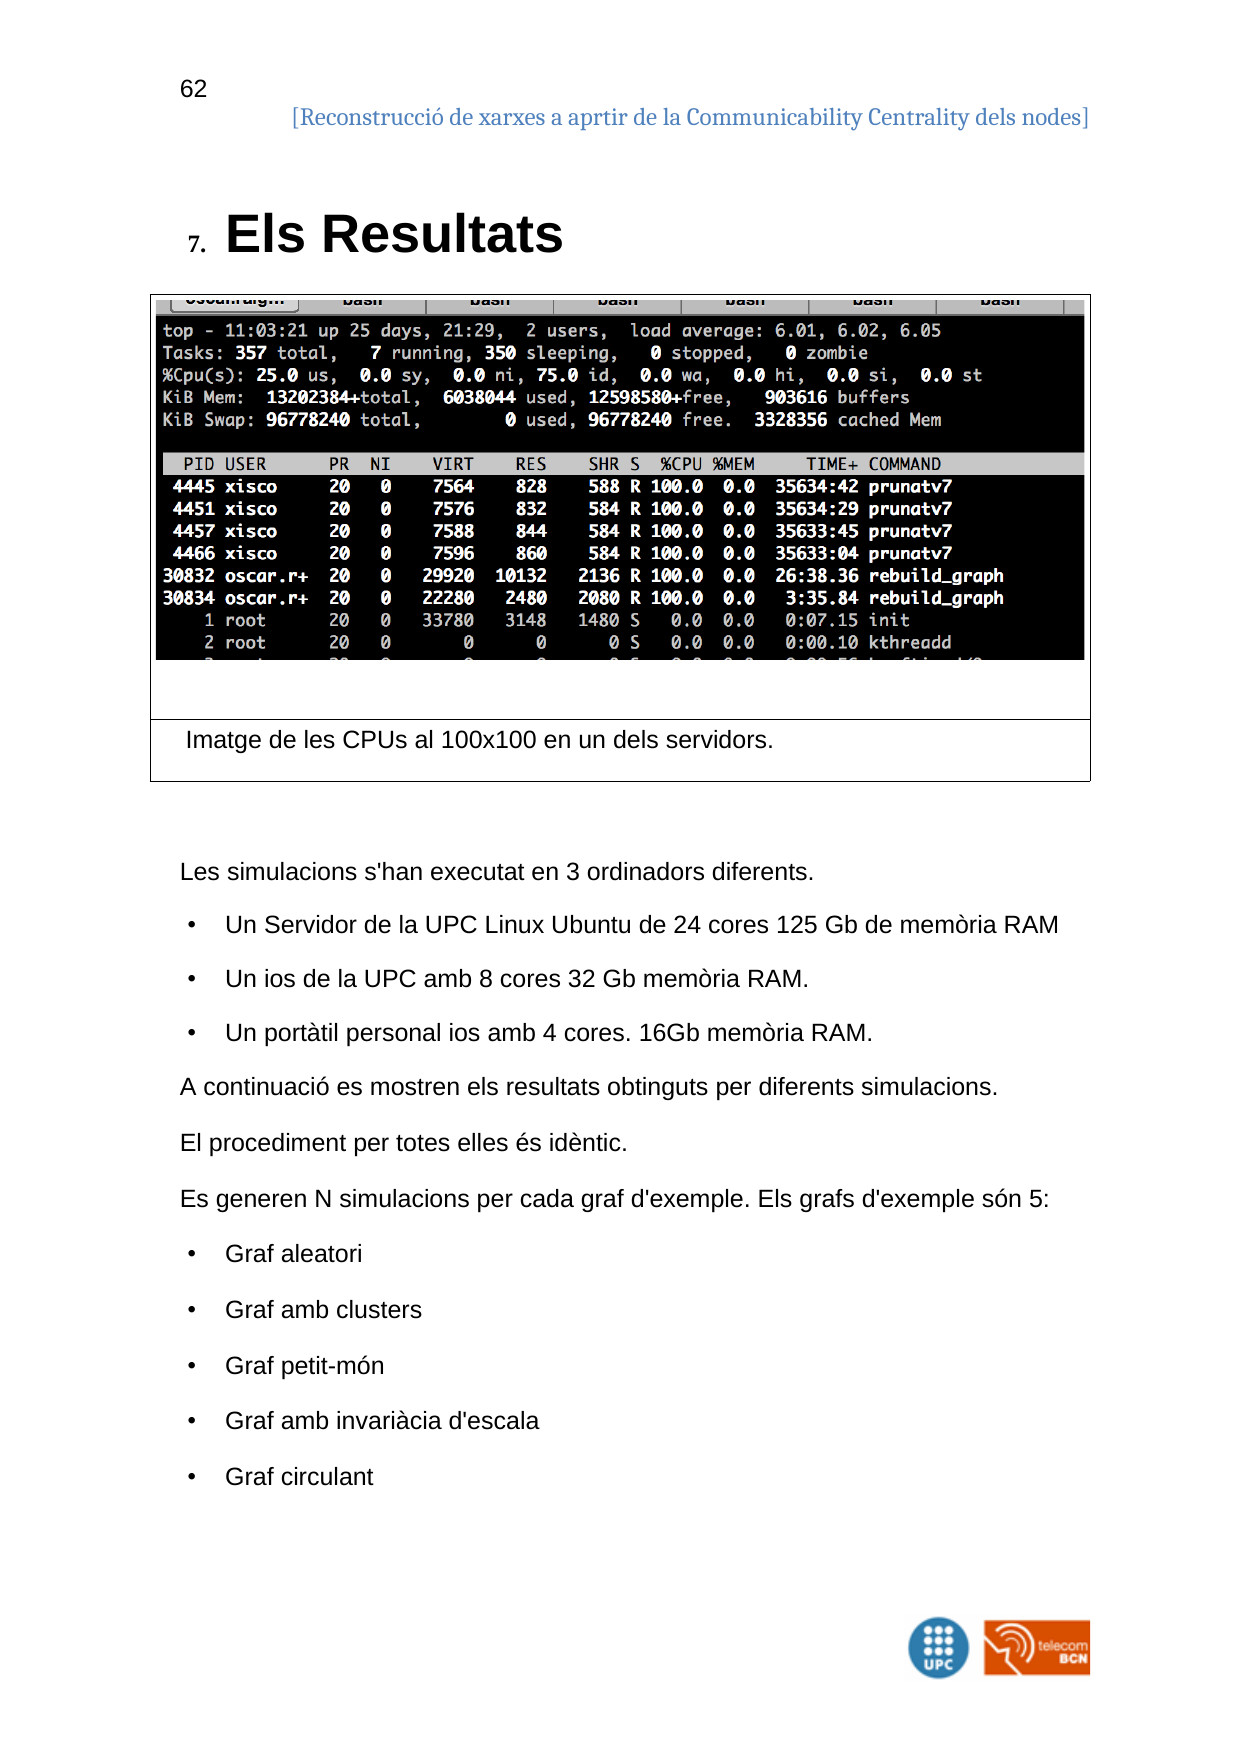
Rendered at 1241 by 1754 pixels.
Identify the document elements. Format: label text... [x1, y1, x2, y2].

picture [155, 300, 1085, 660]
subtitle Els Resultats [187, 202, 1090, 264]
list Un Servidor de la UPC Linux Ubuntu de 24 cores 125 Gb de memòria RAM [187, 910, 1090, 939]
list Un ios de la UPC amb 8 cores 32 Gb memòria RAM. [187, 964, 1090, 993]
text Es generen N simulacions per cada graf d'exemple. Els grafs d'exemple són 5: [150, 1183, 1090, 1212]
text A continuació es mostren els resultats obtinguts per diferents simulacions. [150, 1072, 1090, 1101]
picture [904, 1614, 1091, 1681]
text Les simulacions s'han executat en 3 ordinadors diferents. [150, 857, 1090, 885]
text El procediment per totes elles és idèntic. [150, 1128, 1090, 1157]
list Graf aleatori [187, 1239, 1090, 1268]
list Un portàtil personal ios amb 4 cores. 16Gb memòria RAM. [187, 1018, 1090, 1047]
list Graf amb clusters [187, 1295, 1090, 1324]
table_header [151, 295, 1090, 719]
list Graf circulant [187, 1462, 1090, 1491]
list Graf petit-món [187, 1351, 1090, 1379]
list Graf amb invariàcia d'escala [187, 1406, 1090, 1435]
table_cell Imatge de les CPUs al 100x100 en un dels servidors. [151, 720, 1090, 781]
